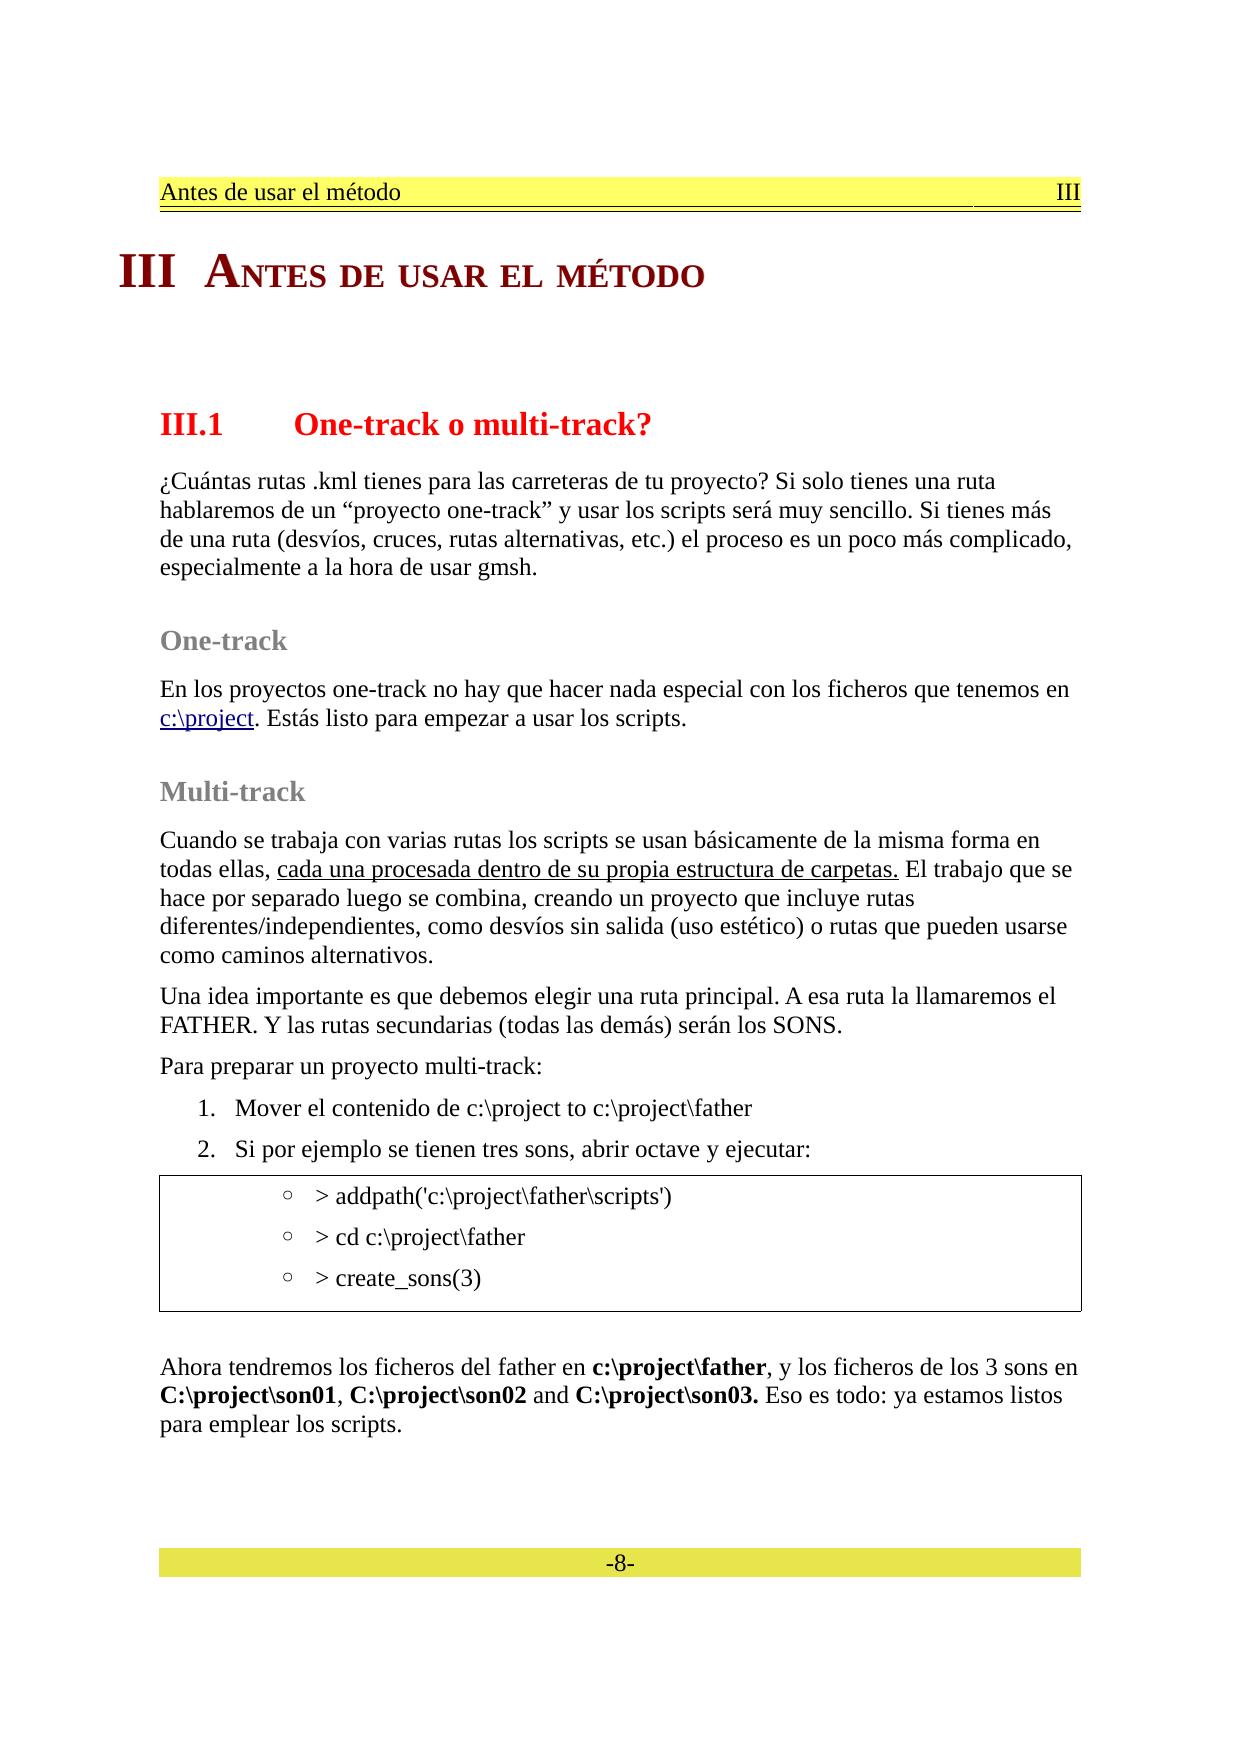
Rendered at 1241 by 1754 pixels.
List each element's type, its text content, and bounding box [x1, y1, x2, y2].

list Si por ejemplo se tienen tres sons, abrir octave y ejecutar: [197, 1134, 1081, 1163]
text En los proyectos one-track no hay que hacer nada especial con los ficheros que tenemos en c:\project. Estás listo para empezar a usar los scripts. [159, 674, 1081, 732]
subtitle Antes de usar el método [118, 240, 1081, 298]
table_header > addpath('c:\project\father\scripts') > cd c:\project\father > create_sons(3) [160, 1176, 1081, 1311]
text Ahora tendremos los ficheros del father en c:\project\father, y los ficheros de los 3 sons en C:\project\son01, C:\project\son02 and C:\project\son03. Eso es todo: ya estamos listos para emplear los scripts. [159, 1352, 1081, 1438]
text Una idea importante es que debemos elegir una ruta principal. A esa ruta la llamaremos el FATHER. Y las rutas secundarias (todas las demás) serán los SONS. [159, 981, 1081, 1039]
text Cuando se trabaja con varias rutas los scripts se usan básicamente de la misma forma en todas ellas, cada una procesada dentro de su propia estructura de carpetas. El trabajo que se hace por separado luego se combina, creando un proyecto que incluye rutas diferentes/independientes, como desvíos sin salida (uso estético) o rutas que pueden usarse como caminos alternativos. [159, 825, 1081, 969]
list Mover el contenido de c:\project to c:\project\father [197, 1093, 1081, 1121]
subtitle One-track o multi-track? [159, 404, 1081, 443]
text ¿Cuántas rutas .kml tienes para las carreteras de tu proyecto? Si solo tienes una ruta hablaremos de un “proyecto one-track” y usar los scripts será muy sencillo. Si tienes más de una ruta (desvíos, cruces, rutas alternativas, etc.) el proceso es un poco más complicado, especialmente a la hora de usar gmsh. [159, 466, 1081, 581]
subtitle Multi-track [159, 774, 1081, 807]
subtitle One-track [159, 623, 1081, 657]
text Para preparar un proyecto multi-track: [159, 1051, 1081, 1080]
